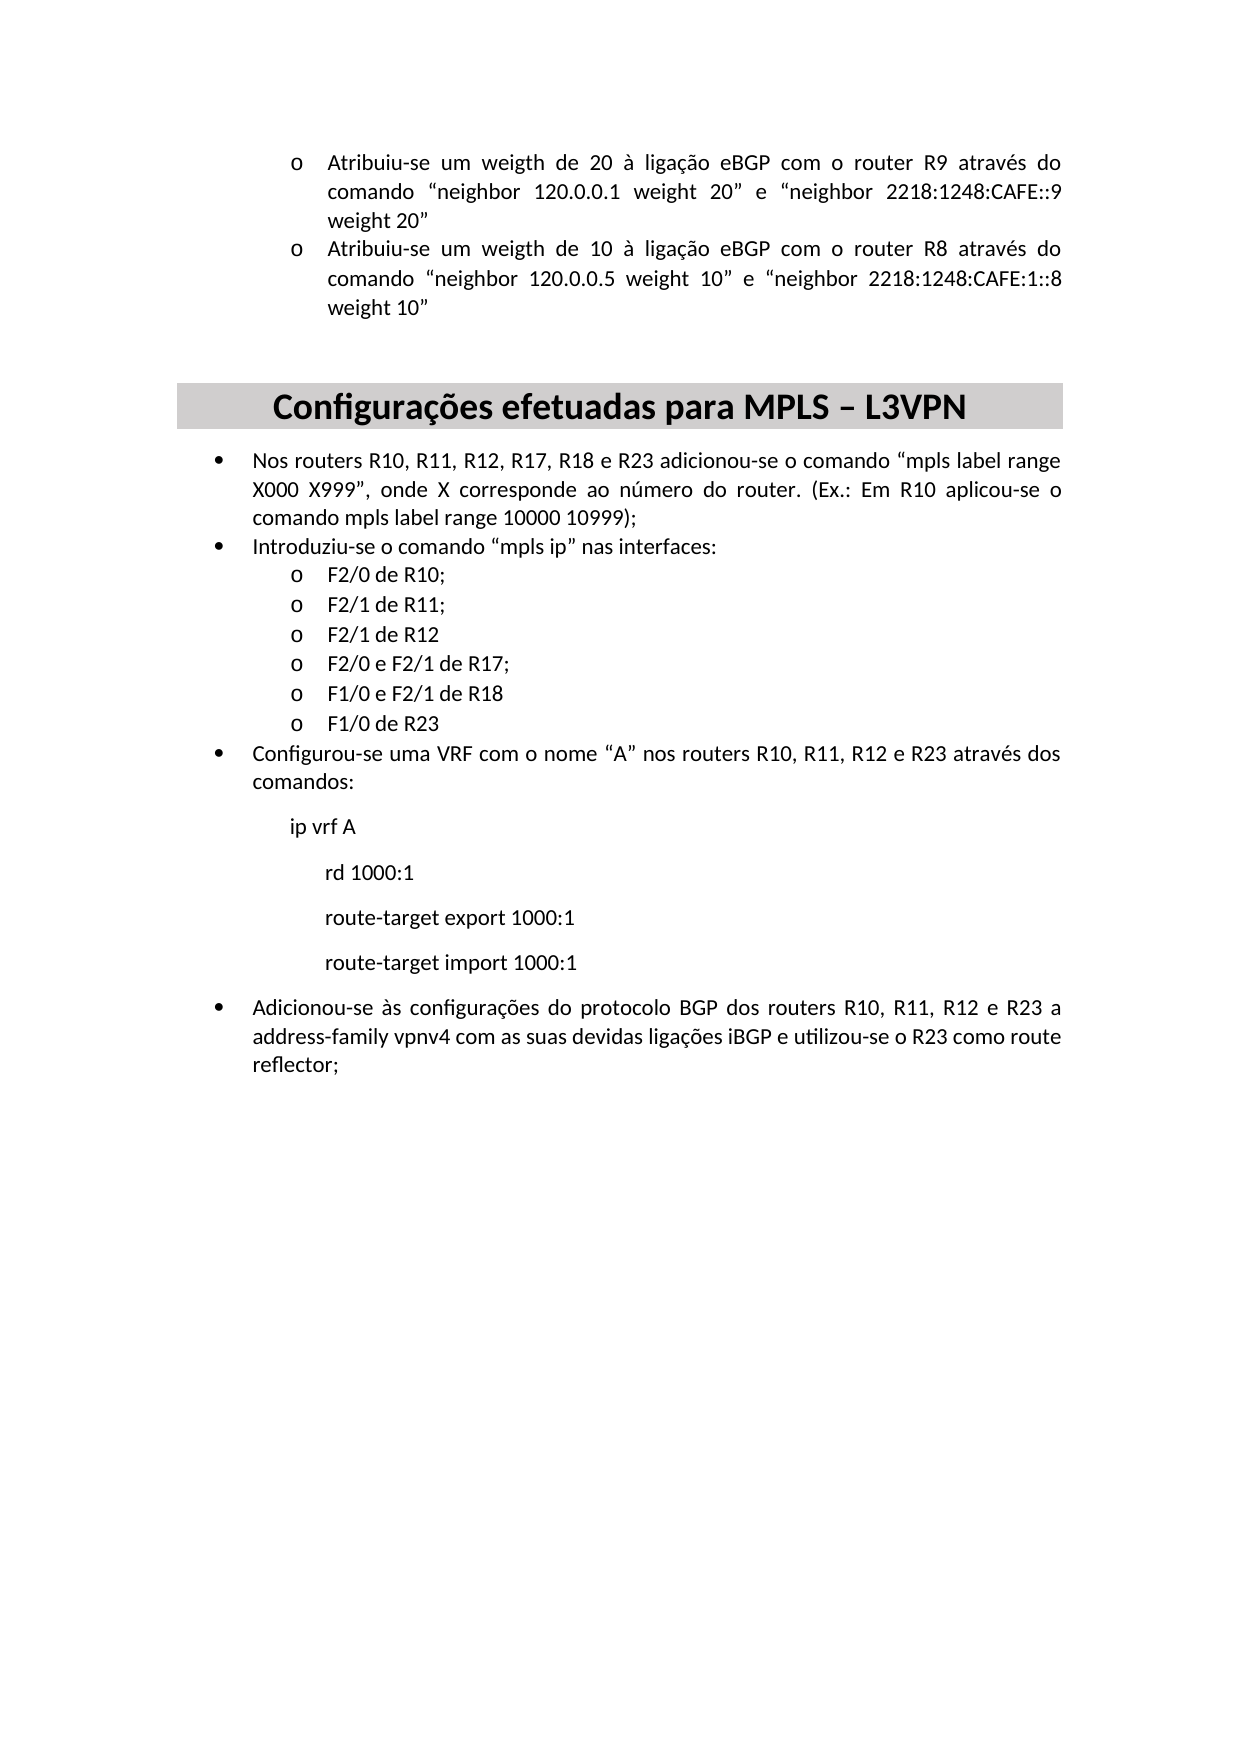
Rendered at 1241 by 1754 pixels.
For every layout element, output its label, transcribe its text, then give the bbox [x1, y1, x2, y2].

list Introduziu-se o comando “mpls ip” nas interfaces: [215, 532, 1063, 560]
list F2/1 de R12 [290, 620, 1063, 649]
text route-target import 1000:1 [289, 948, 1063, 976]
list Nos routers R10, R11, R12, R17, R18 e R23 adicionou-se o comando “mpls label range X000 X999”, onde X corresponde ao número do router. (Ex.: Em R10 aplicou-se o comando mpls label range 10000 10999); [215, 446, 1063, 531]
list F1/0 de R23 [290, 709, 1063, 738]
list F2/0 de R10; [290, 561, 1063, 590]
list F2/1 de R11; [290, 590, 1063, 619]
text ip vrf A [289, 812, 1063, 840]
list F1/0 e F2/1 de R18 [290, 679, 1063, 708]
text route-target export 1000:1 [289, 903, 1063, 931]
text Configurações efetuadas para MPLS – L3VPN [177, 383, 1063, 429]
list Atribuiu-se um weigth de 20 à ligação eBGP com o router R9 através do comando “neighbor 120.0.0.1 weight 20” e “neighbor 2218:1248:CAFE::9 weight 20” [290, 148, 1063, 234]
list Adicionou-se às configurações do protocolo BGP dos routers R10, R11, R12 e R23 a address-family vpnv4 com as suas devidas ligações iBGP e utilizou-se o R23 como route reflector; [215, 993, 1063, 1078]
list Configurou-se uma VRF com o nome “A” nos routers R10, R11, R12 e R23 através dos comandos: [215, 739, 1063, 795]
text rd 1000:1 [289, 858, 1063, 886]
list Atribuiu-se um weigth de 10 à ligação eBGP com o router R8 através do comando “neighbor 120.0.0.5 weight 10” e “neighbor 2218:1248:CAFE:1::8 weight 10” [290, 234, 1063, 321]
list F2/0 e F2/1 de R17; [290, 649, 1063, 679]
